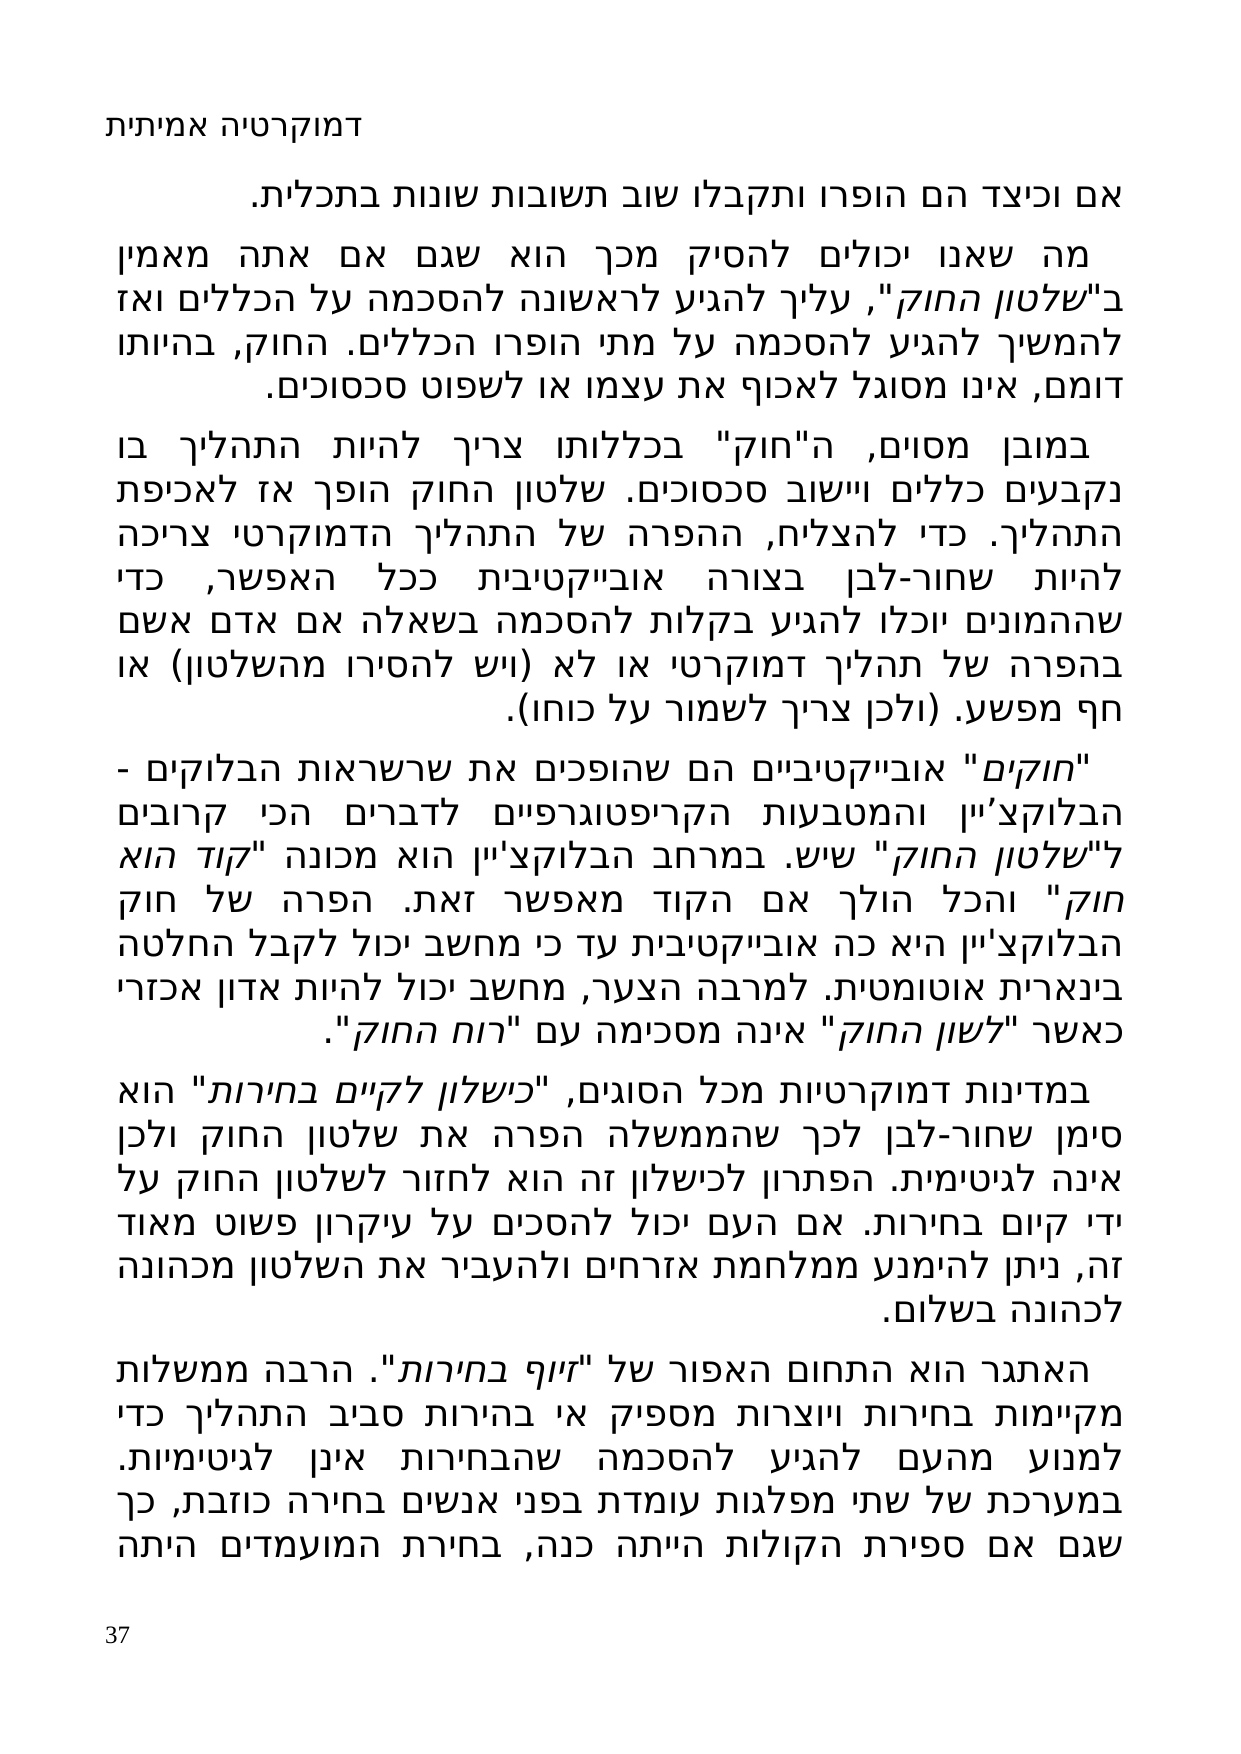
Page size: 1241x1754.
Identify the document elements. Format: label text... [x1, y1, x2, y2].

text "חוקים" אובייקטיביים הם שהופכים את שרשראות הבלוקים - הבלוקצ’יין והמטבעות הקריפטוגרפיים לדברים הכי קרובים ל"שלטון החוק" שיש. במרחב הבלוקצ'יין הוא מכונה "קוד הוא חוק" והכל הולך אם הקוד מאפשר זאת. הפרה של חוק הבלוקצ'יין היא כה אובייקטיבית עד כי מחשב יכול לקבל החלטה בינארית אוטומטית. למרבה הצער, מחשב יכול להיות אדון אכזרי כאשר "לשון החוק" אינה מסכימה עם "רוח החוק". [116, 746, 1124, 1052]
text במובן מסוים, ה"חוק" בכללותו צריך להיות התהליך בו נקבעים כללים ויישוב סכסוכים. שלטון החוק הופך אז לאכיפת התהליך. כדי להצליח, ההפרה של התהליך הדמוקרטי צריכה להיות שחור-לבן בצורה אובייקטיבית ככל האפשר, כדי שההמונים יוכלו להגיע בקלות להסכמה בשאלה אם אדם אשם בהפרה של תהליך דמוקרטי או לא (ויש להסירו מהשלטון) או חף מפשע. (ולכן צריך לשמור על כוחו). [116, 424, 1124, 730]
text האתגר הוא התחום האפור של "זיוף בחירות". הרבה ממשלות מקיימות בחירות ויוצרות מספיק אי בהירות סביב התהליך כדי למנוע מהעם להגיע להסכמה שהבחירות אינן לגיטימיות. במערכת של שתי מפלגות עומדת בפני אנשים בחירה כוזבת, כך שגם אם ספירת הקולות הייתה כנה, בחירת המועמדים היתה [116, 1347, 1124, 1566]
text מה שאנו יכולים להסיק מכך הוא שגם אם אתה מאמין ב"שלטון החוק", עליך להגיע לראשונה להסכמה על הכללים ואז להמשיך להגיע להסכמה על מתי הופרו הכללים. החוק, בהיותו דומם, אינו מסוגל לאכוף את עצמו או לשפוט סכסוכים. [116, 232, 1124, 407]
text במדינות דמוקרטיות מכל הסוגים, "כישלון לקיים בחירות" הוא סימן שחור-לבן לכך שהממשלה הפרה את שלטון החוק ולכן אינה לגיטימית. הפתרון לכישלון זה הוא לחזור לשלטון החוק על ידי קיום בחירות. אם העם יכול להסכים על עיקרון פשוט מאוד זה, ניתן להימנע ממלחמת אזרחים ולהעביר את השלטון מכהונה לכהונה בשלום. [116, 1069, 1124, 1331]
text אם וכיצד הם הופרו ותקבלו שוב תשובות שונות בתכלית. [116, 172, 1124, 216]
